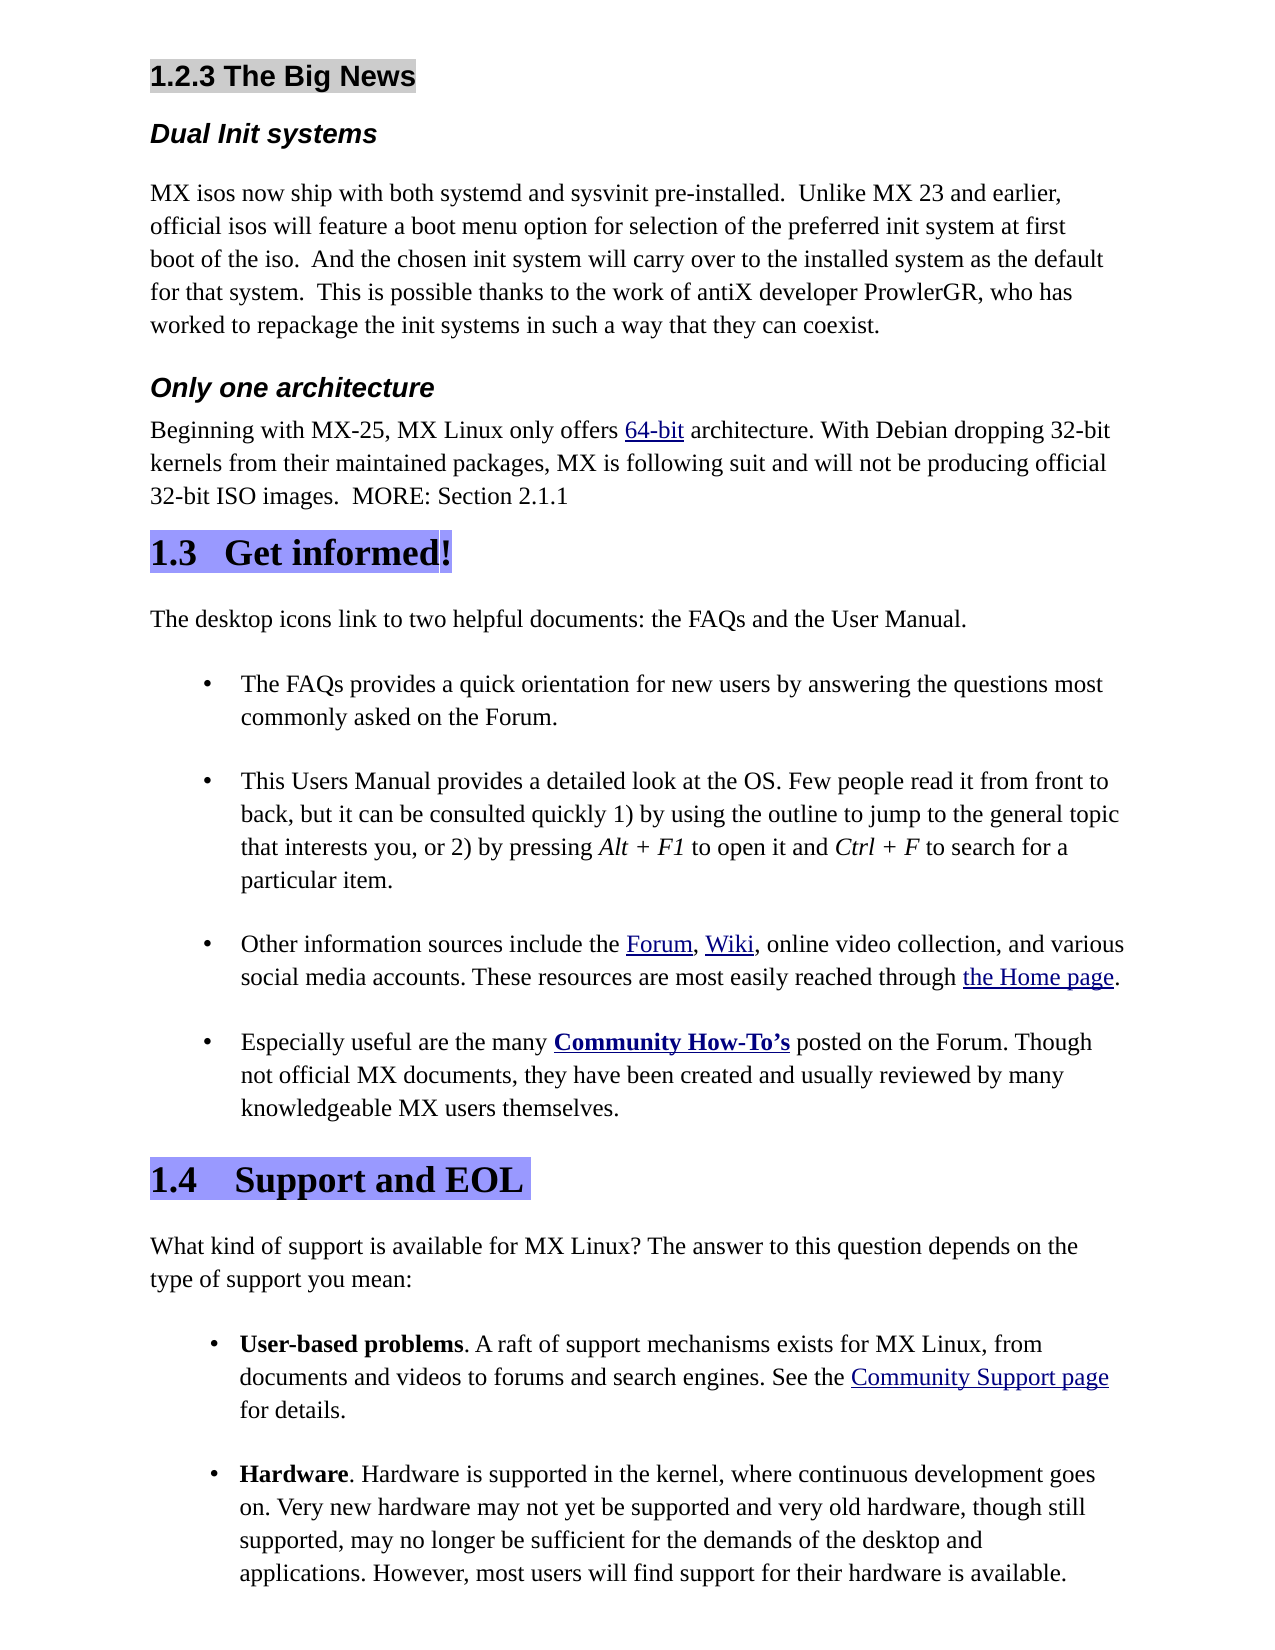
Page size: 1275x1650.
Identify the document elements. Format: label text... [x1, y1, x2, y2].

subtitle Dual Init systems [150, 118, 1125, 150]
text MX isos now ship with both systemd and sysvinit pre-installed. Unlike MX 23 and earlier, official isos will feature a boot menu option for selection of the preferred init system at first boot of the iso. And the chosen init system will carry over to the installed system as the default for that system. This is possible thanks to the work of antiX developer ProwlerGR, who has worked to repackage the init systems in such a way that they can coexist. [150, 178, 1110, 339]
text What kind of support is available for MX Linux? The answer to this question depends on the type of support you mean: [150, 1231, 1109, 1293]
subtitle 1.3 Get informed! [292, 530, 440, 573]
list The FAQs provides a quick orientation for new users by answering the questions most commonly asked on the Forum. [203, 669, 1125, 731]
text The desktop icons link to two helpful documents: the FAQs and the User Manual. [150, 604, 1109, 633]
subtitle 1.4 Support and EOL [531, 1157, 1109, 1200]
list Other information sources include the Forum, Wiki, online video collection, and various social media accounts. These resources are most easily reached through the Home page. [203, 929, 1125, 991]
subtitle 1.3 Get informed! [452, 530, 1109, 573]
list User-based problems. A raft of support mechanisms exists for MX Linux, from documents and videos to forums and search engines. See the Community Support page for details. [210, 1329, 1109, 1423]
text Beginning with MX-25, MX Linux only offers 64-bit architecture. With Debian dropping 32-bit kernels from their maintained packages, MX is following suit and will not be producing official 32-bit ISO images. MORE: Section 2.1.1 [150, 415, 1125, 510]
subtitle Only one architecture [150, 371, 1125, 403]
list This Users Manual provides a detailed look at the OS. Few people read it from front to back, but it can be consulted quickly 1) by using the outline to jump to the general topic that interests you, or 2) by pressing Alt + F1 to open it and Ctrl + F to search for a particular item. [203, 766, 1125, 894]
list Hardware. Hardware is supported in the kernel, where continuous development goes on. Very new hardware may not yet be supported and very old hardware, though still supported, may no longer be sufficient for the demands of the desktop and applications. However, most users will find support for their hardware is available. [210, 1459, 1109, 1587]
subtitle 1.2.3 The Big News [416, 59, 1125, 93]
list Especially useful are the many Community How-To’s posted on the Forum. Though not official MX documents, they have been created and usually reviewed by many knowledgeable MX users themselves. [203, 1027, 1125, 1121]
